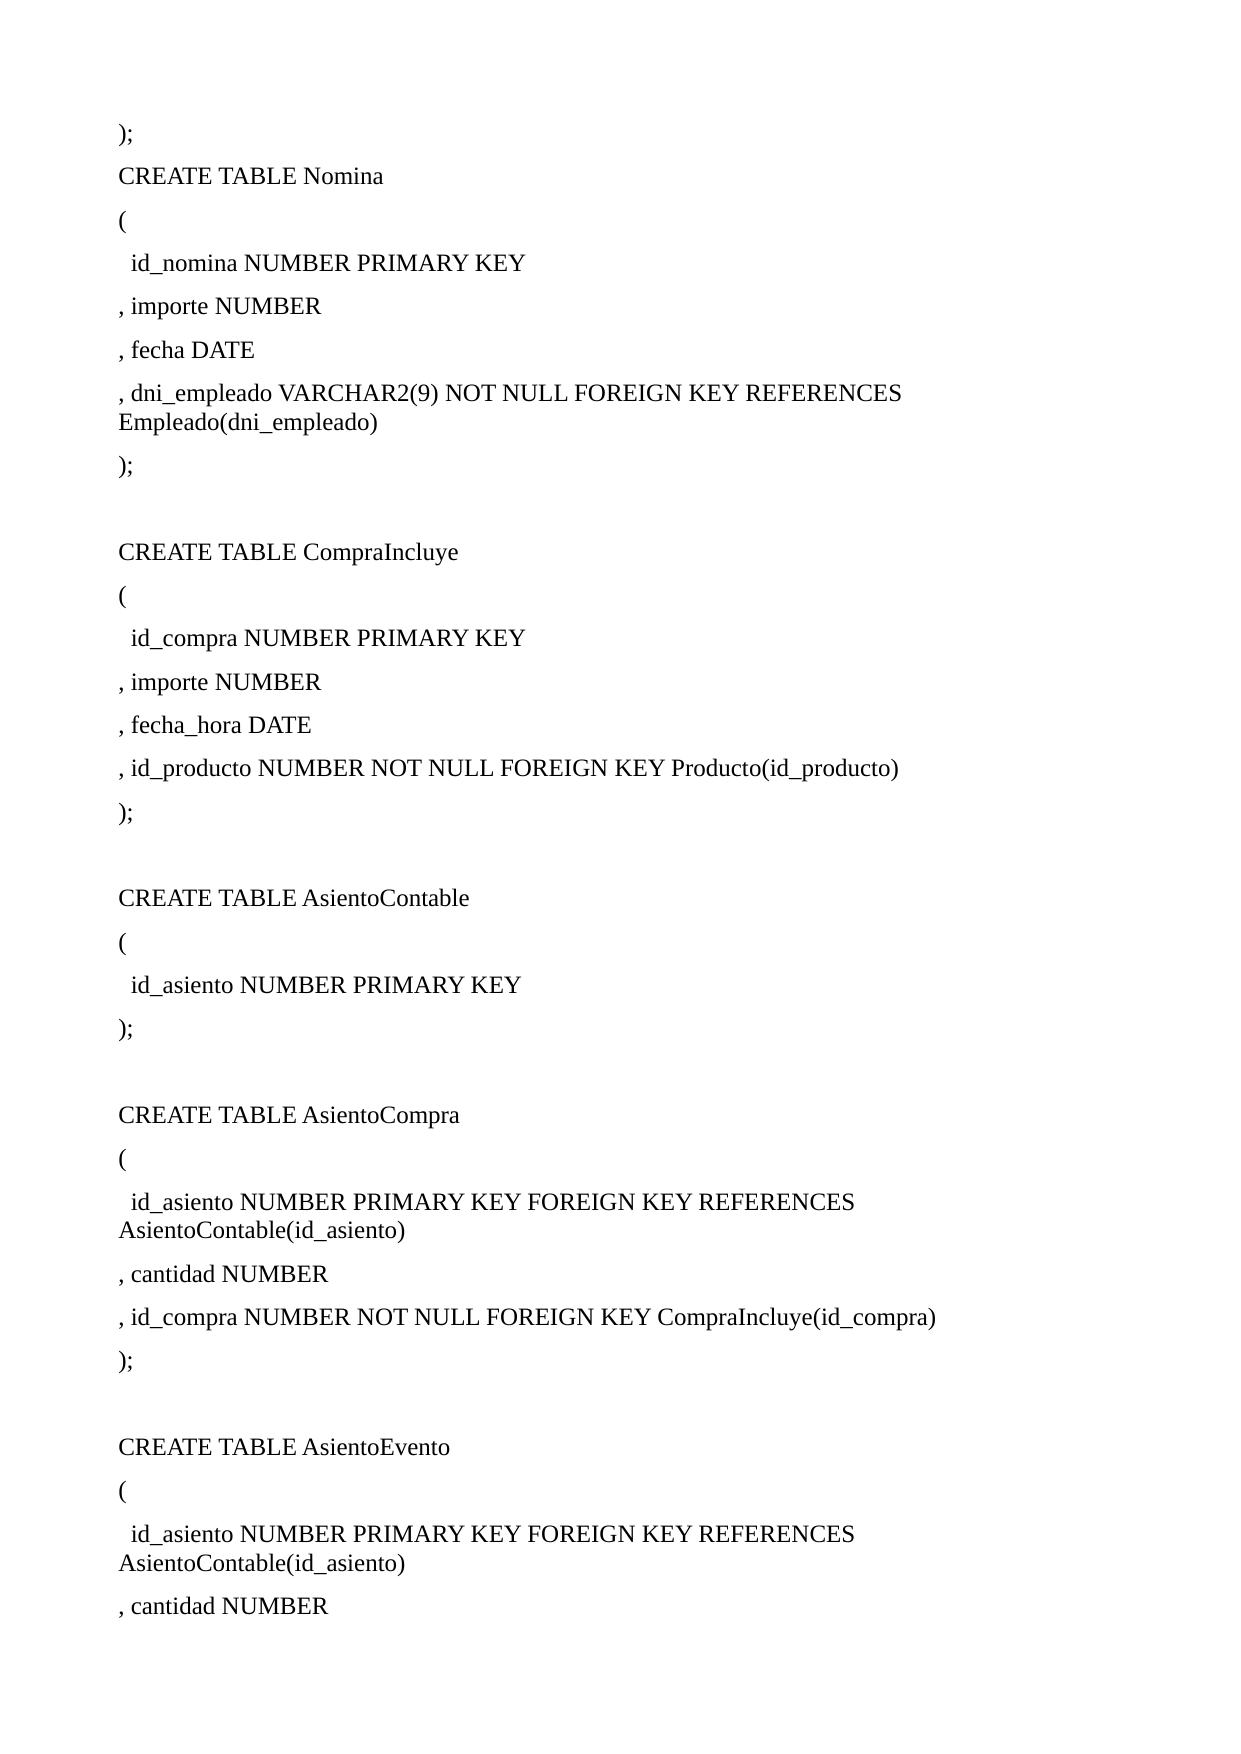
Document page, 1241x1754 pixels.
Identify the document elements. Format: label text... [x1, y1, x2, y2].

text id_asiento NUMBER PRIMARY KEY FOREIGN KEY REFERENCES AsientoContable(id_asiento) [118, 1187, 1122, 1244]
text , id_producto NUMBER NOT NULL FOREIGN KEY Producto(id_producto) [118, 753, 1122, 782]
text , importe NUMBER [118, 667, 1122, 696]
text ( [118, 927, 1122, 956]
text CREATE TABLE AsientoCompra [118, 1100, 1122, 1129]
text id_compra NUMBER PRIMARY KEY [118, 623, 1122, 652]
text ); [118, 450, 1122, 479]
text ( [118, 1143, 1122, 1172]
text , fecha_hora DATE [118, 710, 1122, 739]
text , dni_empleado VARCHAR2(9) NOT NULL FOREIGN KEY REFERENCES Empleado(dni_empleado) [118, 378, 1122, 436]
text id_asiento NUMBER PRIMARY KEY FOREIGN KEY REFERENCES AsientoContable(id_asiento) [118, 1519, 1122, 1576]
text CREATE TABLE Nomina [118, 161, 1122, 190]
text id_asiento NUMBER PRIMARY KEY [118, 970, 1122, 999]
text CREATE TABLE CompraIncluye [118, 537, 1122, 566]
text ( [118, 580, 1122, 609]
text ); [118, 1346, 1122, 1374]
text CREATE TABLE AsientoEvento [118, 1432, 1122, 1461]
text , cantidad NUMBER [118, 1259, 1122, 1288]
text , id_compra NUMBER NOT NULL FOREIGN KEY CompraIncluye(id_compra) [118, 1302, 1122, 1331]
text , cantidad NUMBER [118, 1591, 1122, 1620]
text ); [118, 118, 1122, 147]
text CREATE TABLE AsientoContable [118, 883, 1122, 912]
text , fecha DATE [118, 335, 1122, 363]
text ); [118, 1013, 1122, 1042]
text ); [118, 797, 1122, 826]
text ( [118, 205, 1122, 233]
text ( [118, 1476, 1122, 1504]
text id_nomina NUMBER PRIMARY KEY [118, 248, 1122, 277]
text , importe NUMBER [118, 291, 1122, 320]
